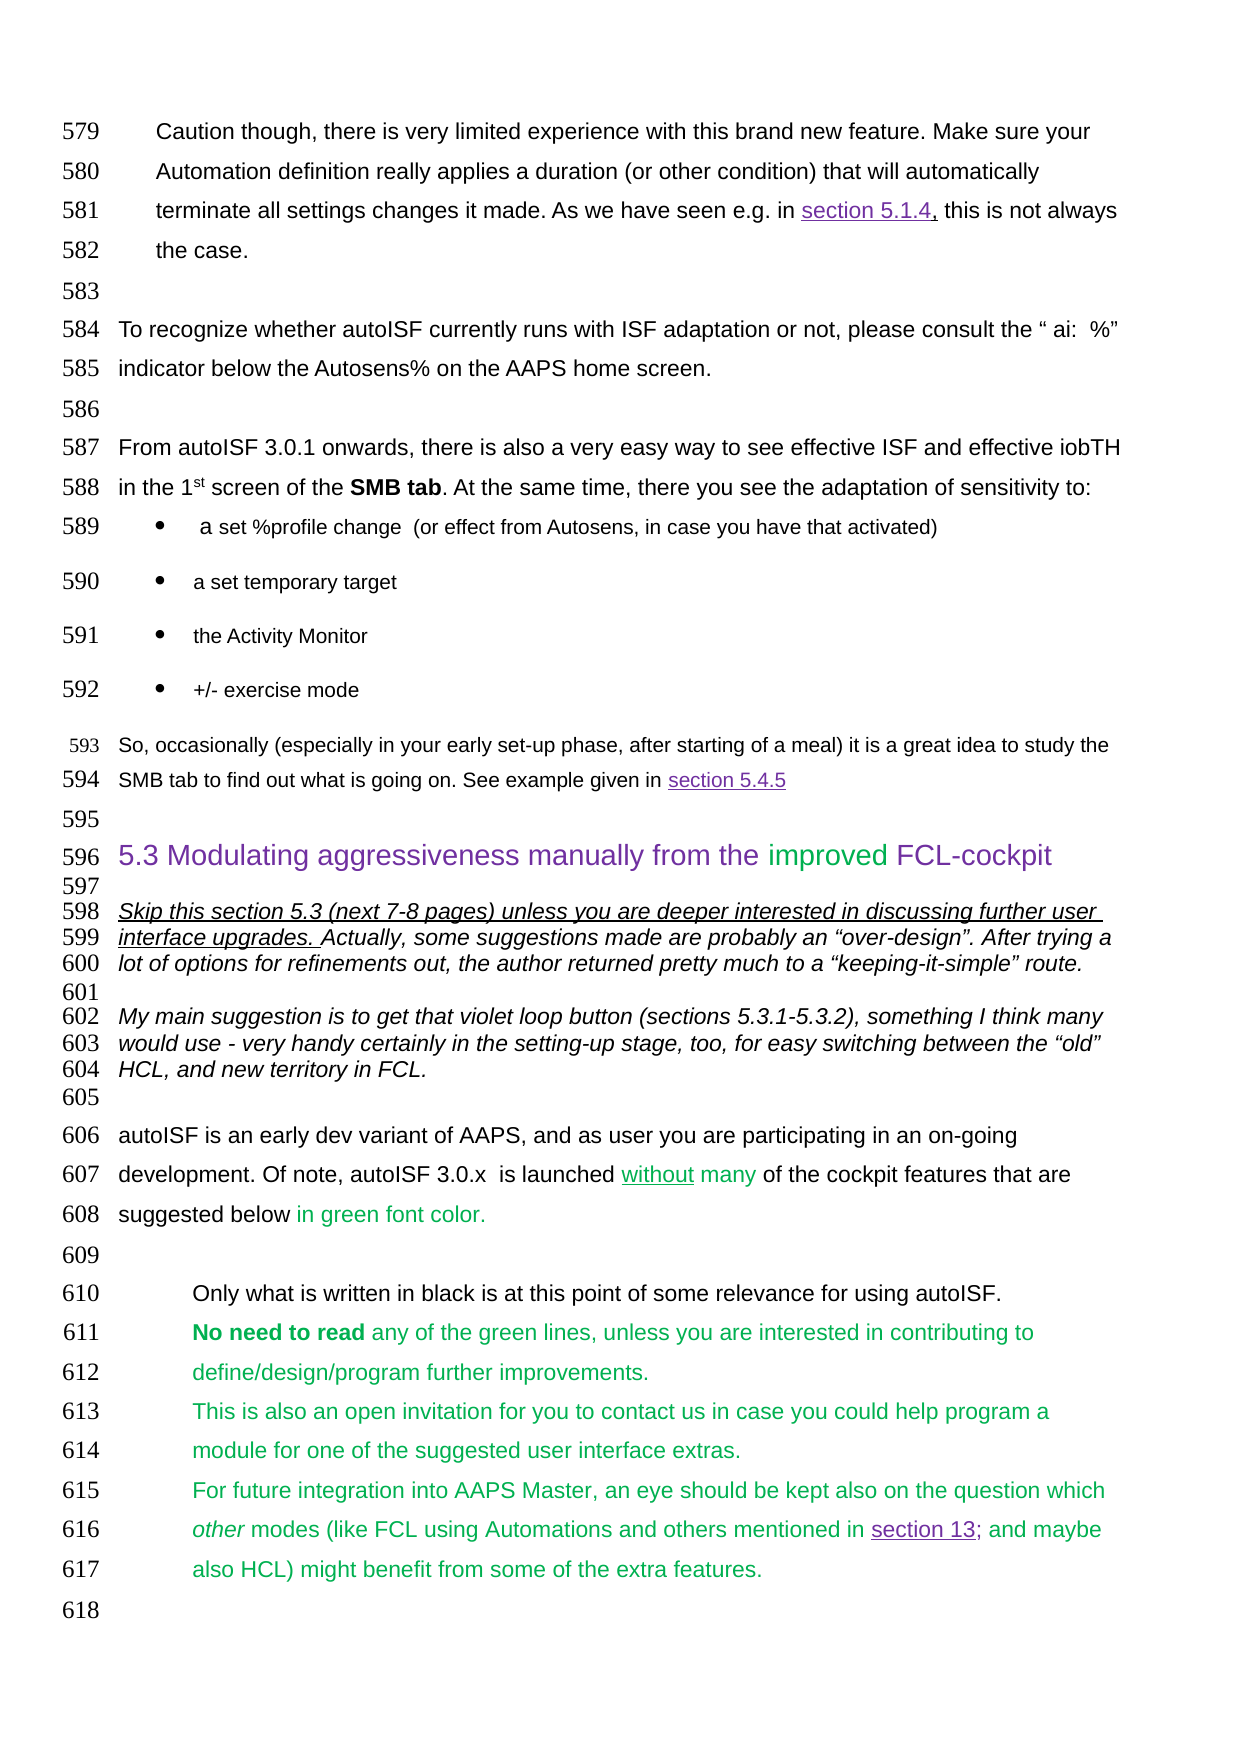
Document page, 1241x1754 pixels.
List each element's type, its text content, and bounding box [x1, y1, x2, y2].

text To recognize whether autoISF currently runs with ISF adaptation or not, please consult the “ ai: %” indicator below the Autosens% on the AAPS home screen. [118, 316, 1122, 381]
list the Activity Monitor [156, 624, 1122, 649]
text So, occasionally (especially in your early set-up phase, after starting of a meal) it is a great idea to study the SMB tab to find out what is going on. See example given in section 5.4.5 [118, 732, 1122, 792]
text My main suggestion is to get that violet loop button (sections 5.3.1-5.3.2), something I think many would use - very handy certainly in the setting-up stage, too, for easy switching between the “old” HCL, and new territory in FCL. [118, 1003, 1122, 1082]
list a set %profile change (or effect from Autosens, in case you have that activated) [156, 513, 1122, 540]
text From autoISF 3.0.1 onwards, there is also a very easy way to see effective ISF and effective iobTH in the 1st screen of the SMB tab. At the same time, there you see the adaptation of sensitivity to: [118, 434, 1122, 500]
text Caution though, there is very limited experience with this brand new feature. Make sure your Automation definition really applies a duration (or other condition) that will automatically terminate all settings changes it made. As we have seen e.g. in section 5.1.4, this is not always the case. [156, 118, 1122, 263]
text Only what is written in black is at this point of some relevance for using autoISF. No need to read any of the green lines, unless you are interested in contributing to define/design/program further improvements. [192, 1279, 1122, 1385]
text This is also an open invitation for you to contact us in case you could help program a module for one of the suggested user interface extras. [192, 1398, 1122, 1464]
list +/- exercise mode [156, 678, 1122, 703]
list a set temporary target [156, 570, 1122, 595]
text For future integration into AAPS Master, an eye should be kept also on the question which other modes (like FCL using Automations and others mentioned in section 13; and maybe also HCL) might benefit from some of the extra features. [192, 1477, 1122, 1582]
text 5.3 Modulating aggressiveness manually from the improved FCL-cockpit [118, 838, 1122, 871]
text autoISF is an early dev variant of AAPS, and as user you are participating in an on-going development. Of note, autoISF 3.0.x is launched without many of the cockpit features that are suggested below in green font color. [118, 1122, 1122, 1227]
text Skip this section 5.3 (next 7-8 pages) unless you are deeper interested in discussing further user interface upgrades. Actually, some suggestions made are probably an “over-design”. After trying a lot of options for refinements out, the author returned pretty much to a “keeping-it-simple” route. [118, 898, 1122, 977]
